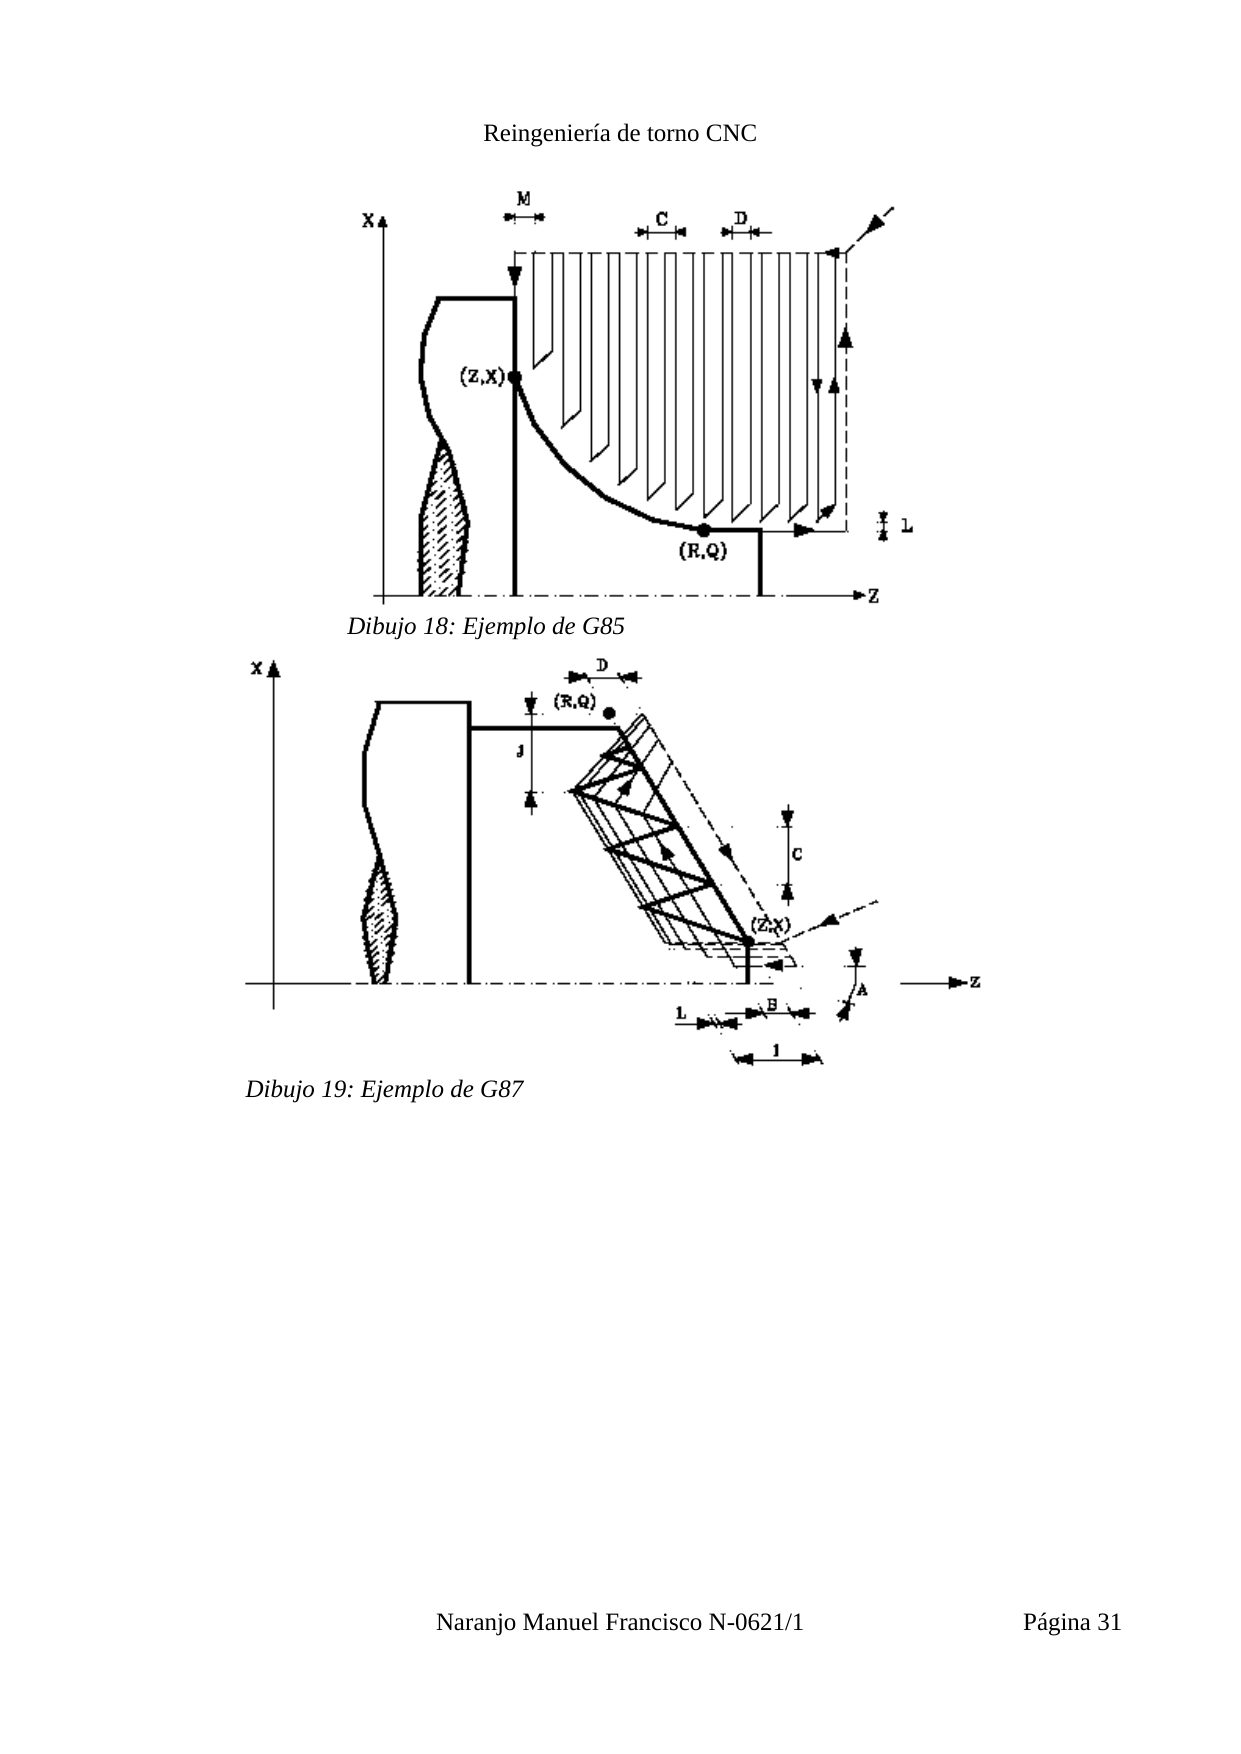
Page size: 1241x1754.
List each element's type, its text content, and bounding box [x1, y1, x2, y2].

picture [245, 652, 996, 1074]
text Dibujo 19: Ejemplo de G87 [245, 1074, 995, 1103]
picture [347, 190, 924, 611]
text Dibujo 18: Ejemplo de G85 [347, 611, 923, 639]
